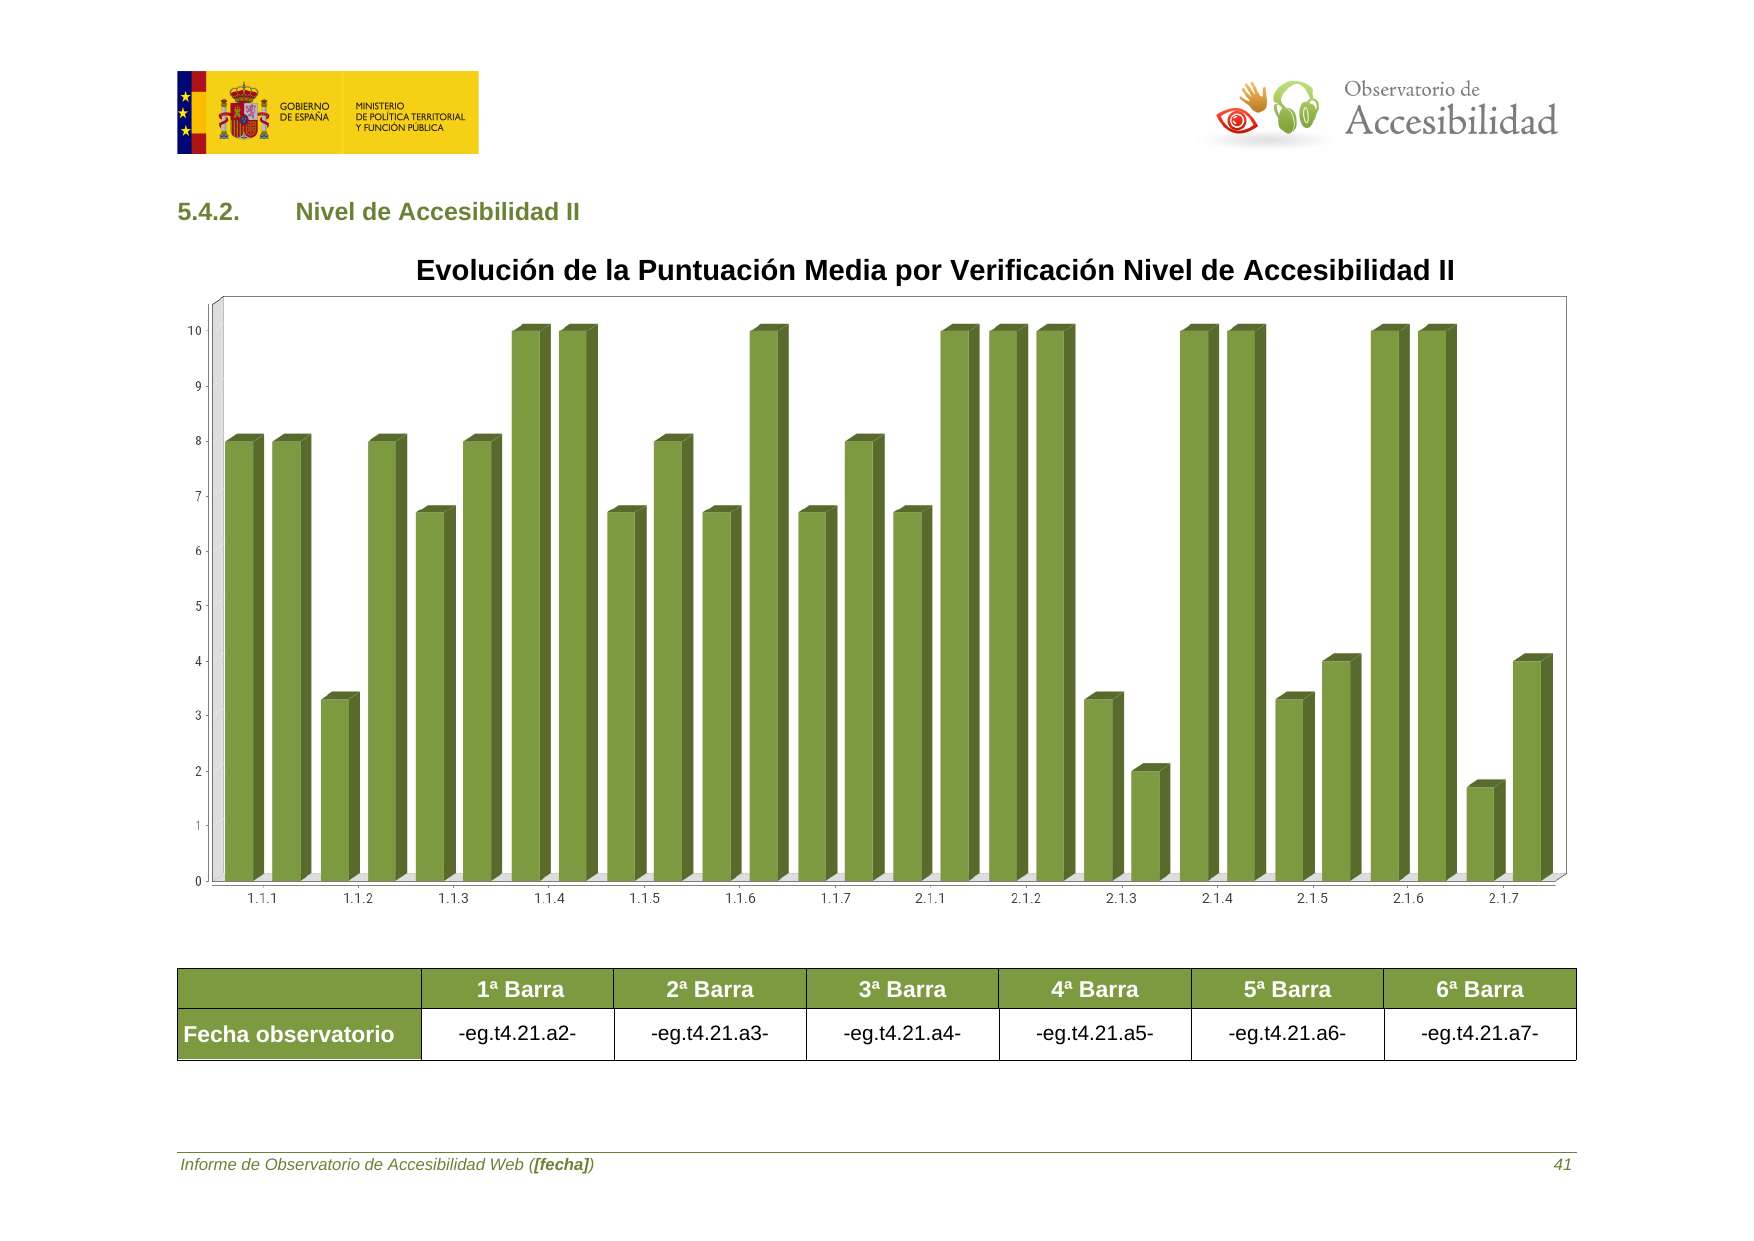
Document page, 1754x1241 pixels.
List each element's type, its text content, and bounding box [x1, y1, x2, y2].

table_cell -eg.t4.21.a4- [807, 1009, 999, 1059]
table_header 6ª Barra [1384, 969, 1576, 1008]
table_cell -eg.t4.21.a2- [422, 1009, 614, 1059]
table_header 4ª Barra [999, 969, 1191, 1008]
table_header [178, 969, 421, 1008]
table_header 2ª Barra [614, 969, 806, 1008]
picture [177, 287, 1577, 912]
table_cell -eg.t4.21.a5- [1000, 1009, 1191, 1059]
table_cell -eg.t4.21.a3- [615, 1009, 806, 1059]
picture [1196, 72, 1572, 154]
table_cell -eg.t4.21.a7- [1385, 1009, 1576, 1059]
table_header 3ª Barra [807, 969, 998, 1008]
table_header 1ª Barra [422, 969, 613, 1008]
picture [177, 71, 479, 154]
table_cell -eg.t4.21.a6- [1192, 1009, 1384, 1059]
list Evolución de la Puntuación Media por Verificación Nivel de Accesibilidad II [177, 253, 1577, 287]
subtitle Nivel de Accesibilidad II [177, 197, 1577, 226]
table_header 5ª Barra [1192, 969, 1383, 1008]
table_cell Fecha observatorio [178, 1009, 421, 1059]
